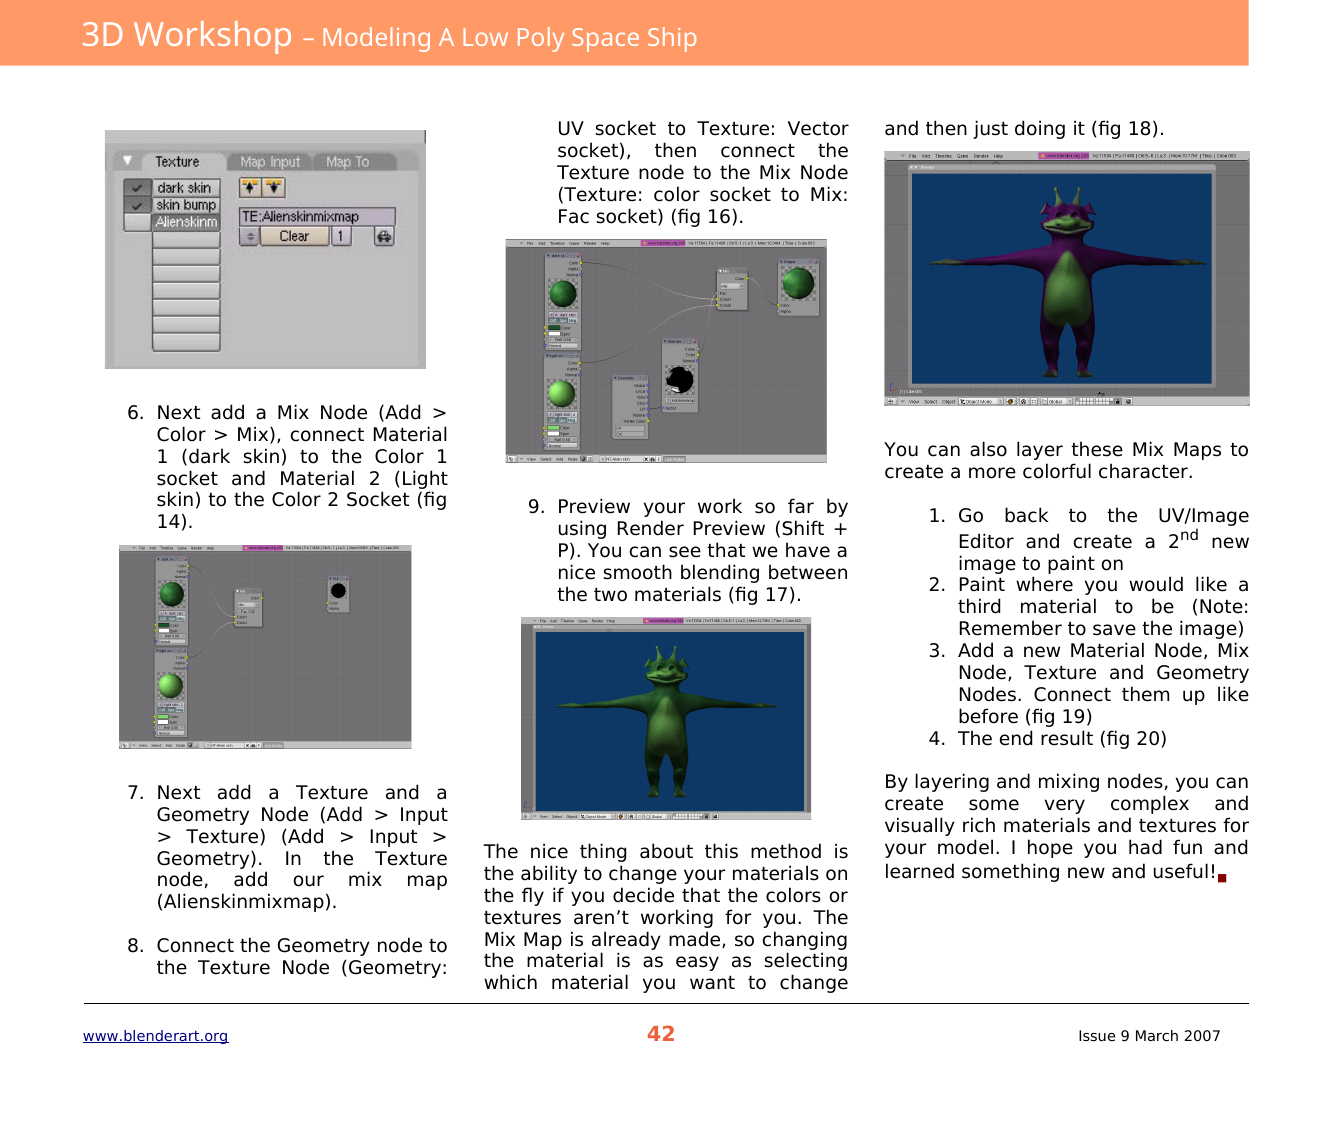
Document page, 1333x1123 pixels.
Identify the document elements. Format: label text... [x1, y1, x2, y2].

list Add a new Material Node, Mix Node, Texture and Geometry Nodes. Connect them up like before (fig 19) [928, 640, 1249, 727]
list Preview your work so far by using Render Preview (Shift + P). You can see that we have a nice smooth blending between the two materials (fig 17). [528, 496, 849, 606]
list Paint where you would like a third material to be (Note: Remember to save the image) [928, 574, 1249, 640]
text The nice thing about this method is the ability to change your materials on the fly if you decide that the colors or textures aren’t working for you. The Mix Map is already made, so changing the material is as easy as selecting which material you want to change [483, 841, 849, 994]
picture [884, 151, 1250, 406]
list Next add a Mix Node (Add > Color > Mix), connect Material 1 (dark skin) to the Color 1 socket and Material 2 (Light skin) to the Color 2 Socket (fig 14). [127, 402, 448, 533]
list Next add a Texture and a Geometry Node (Add > Input > Texture) (Add > Input > Geometry). In the Texture node, add our mix map (Alienskinmixmap). [127, 782, 448, 913]
list UV socket to Texture: Vector socket), then connect the Texture node to the Mix Node (Texture: color socket to Mix: Fac socket) (fig 16). [528, 118, 849, 227]
list Connect the Geometry node to the Texture Node (Geometry: [127, 935, 448, 979]
text and then just doing it (fig 18). [884, 118, 1249, 140]
list The end result (fig 20) [928, 727, 1249, 749]
picture [119, 545, 412, 749]
list Go back to the UV/Image Editor and create a 2nd new image to paint on [928, 505, 1249, 574]
picture [521, 617, 812, 820]
picture [104, 130, 426, 369]
text By layering and mixing nodes, you can create some very complex and visually rich materials and textures for your model. I hope you had fun and learned something new and useful!■ [884, 771, 1249, 884]
text You can also layer these Mix Maps to create a more colorful character. [884, 439, 1249, 483]
picture [505, 239, 827, 463]
